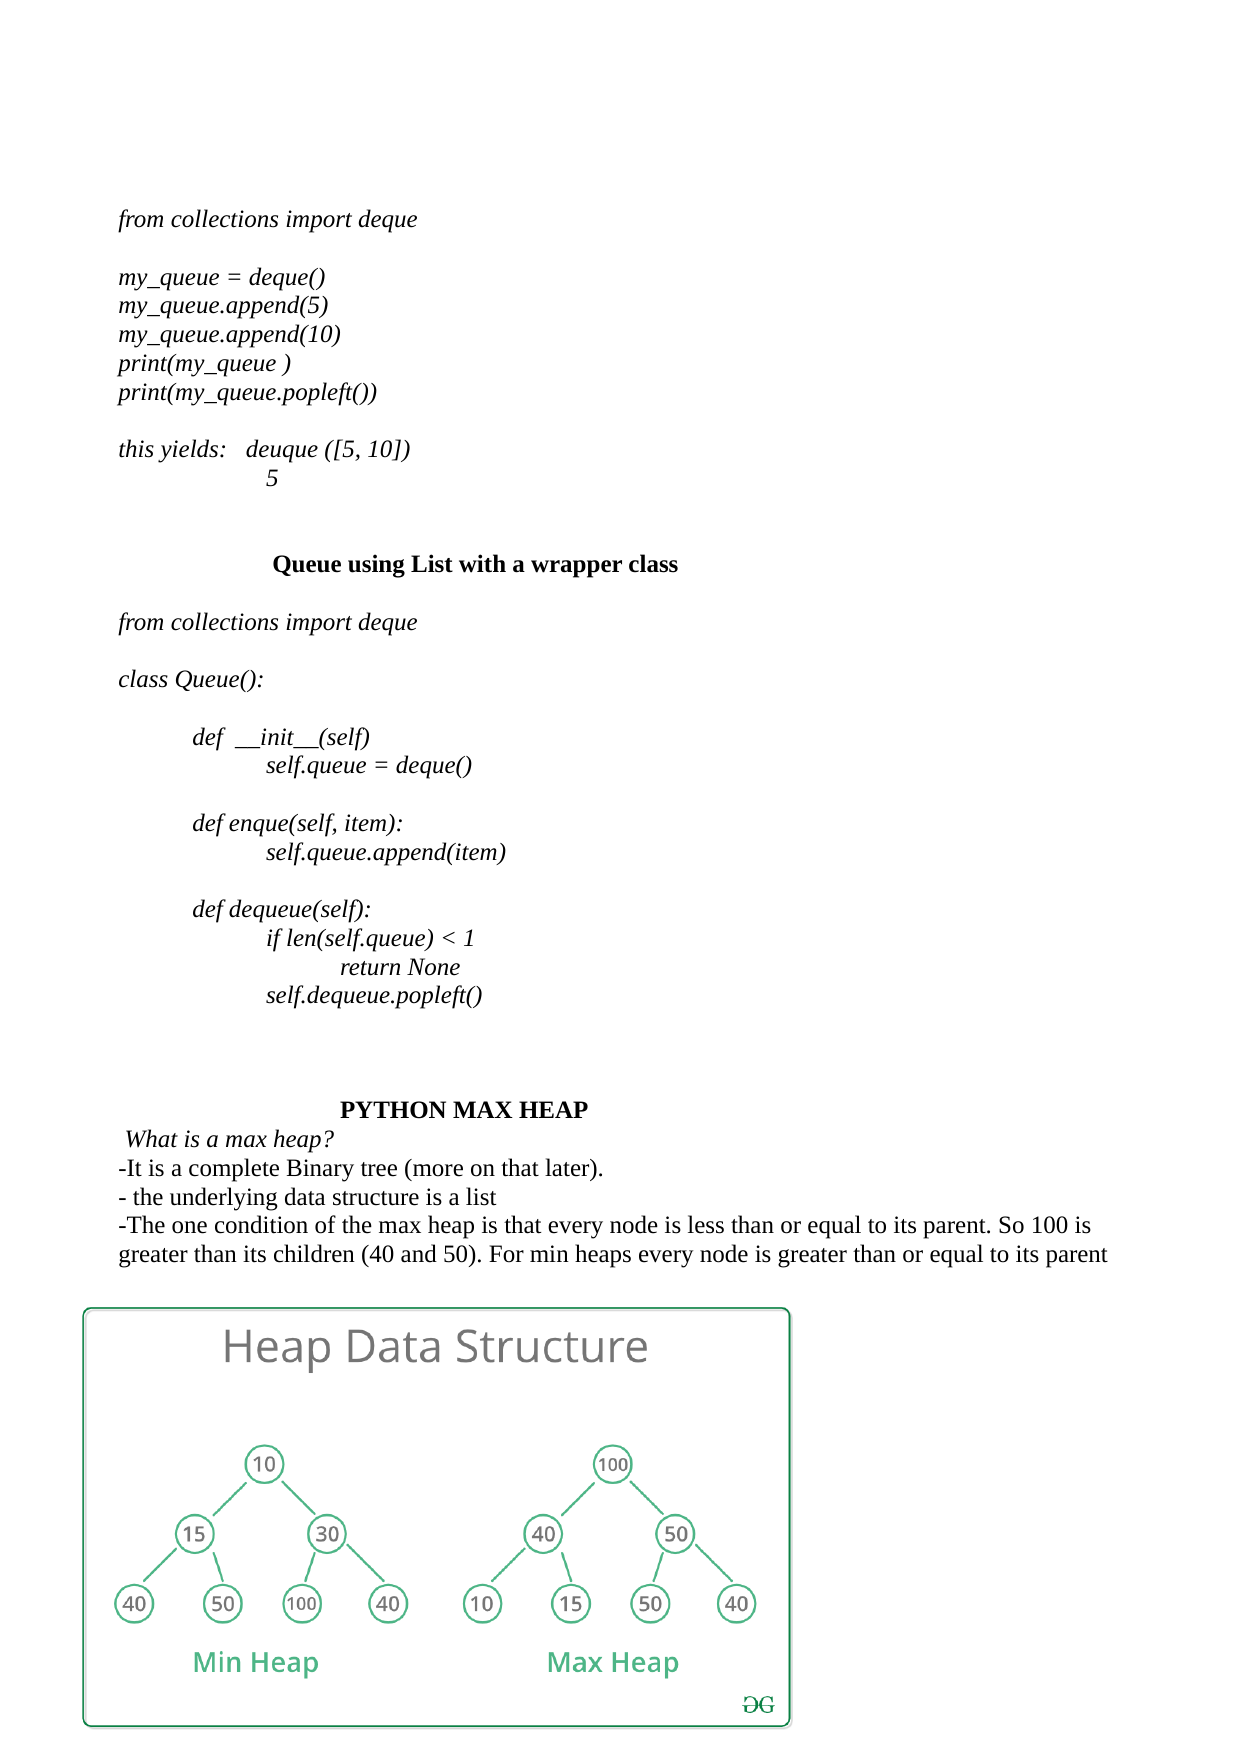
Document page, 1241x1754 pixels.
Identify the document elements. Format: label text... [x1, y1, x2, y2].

text print(my_queue.popleft()) [118, 377, 1122, 406]
text return None [118, 952, 1122, 981]
text my_queue.append(10) [118, 319, 1122, 348]
text self.dequeue.popleft() [118, 981, 1122, 1009]
text my_queue = deque() [118, 262, 1122, 291]
text my_queue.append(5) [118, 291, 1122, 319]
text def enque(self, item): [118, 808, 1122, 837]
text self.queue.append(item) [118, 837, 1122, 866]
text def dequeue(self): [118, 894, 1122, 923]
picture [71, 1297, 802, 1736]
text PYTHON MAX HEAP [118, 1096, 1122, 1124]
text def __init__(self) [118, 722, 1122, 751]
text 5 [118, 463, 1122, 492]
text from collections import deque [118, 204, 1122, 233]
text -It is a complete Binary tree (more on that later). [118, 1153, 1122, 1182]
text -The one condition of the max heap is that every node is less than or equal to its parent. So 100 is greater than its children (40 and 50). For min heaps every node is greater than or equal to its parent [118, 1211, 1122, 1268]
text class Queue(): [118, 664, 1122, 693]
text Queue using List with a wrapper class [118, 549, 1122, 578]
text if len(self.queue) < 1 [118, 923, 1122, 952]
text this yields: deuque ([5, 10]) [118, 434, 1122, 463]
text print(my_queue ) [118, 348, 1122, 377]
text What is a max heap? [118, 1124, 1122, 1153]
text self.queue = deque() [118, 751, 1122, 779]
text from collections import deque [118, 607, 1122, 636]
text - the underlying data structure is a list [118, 1182, 1122, 1211]
